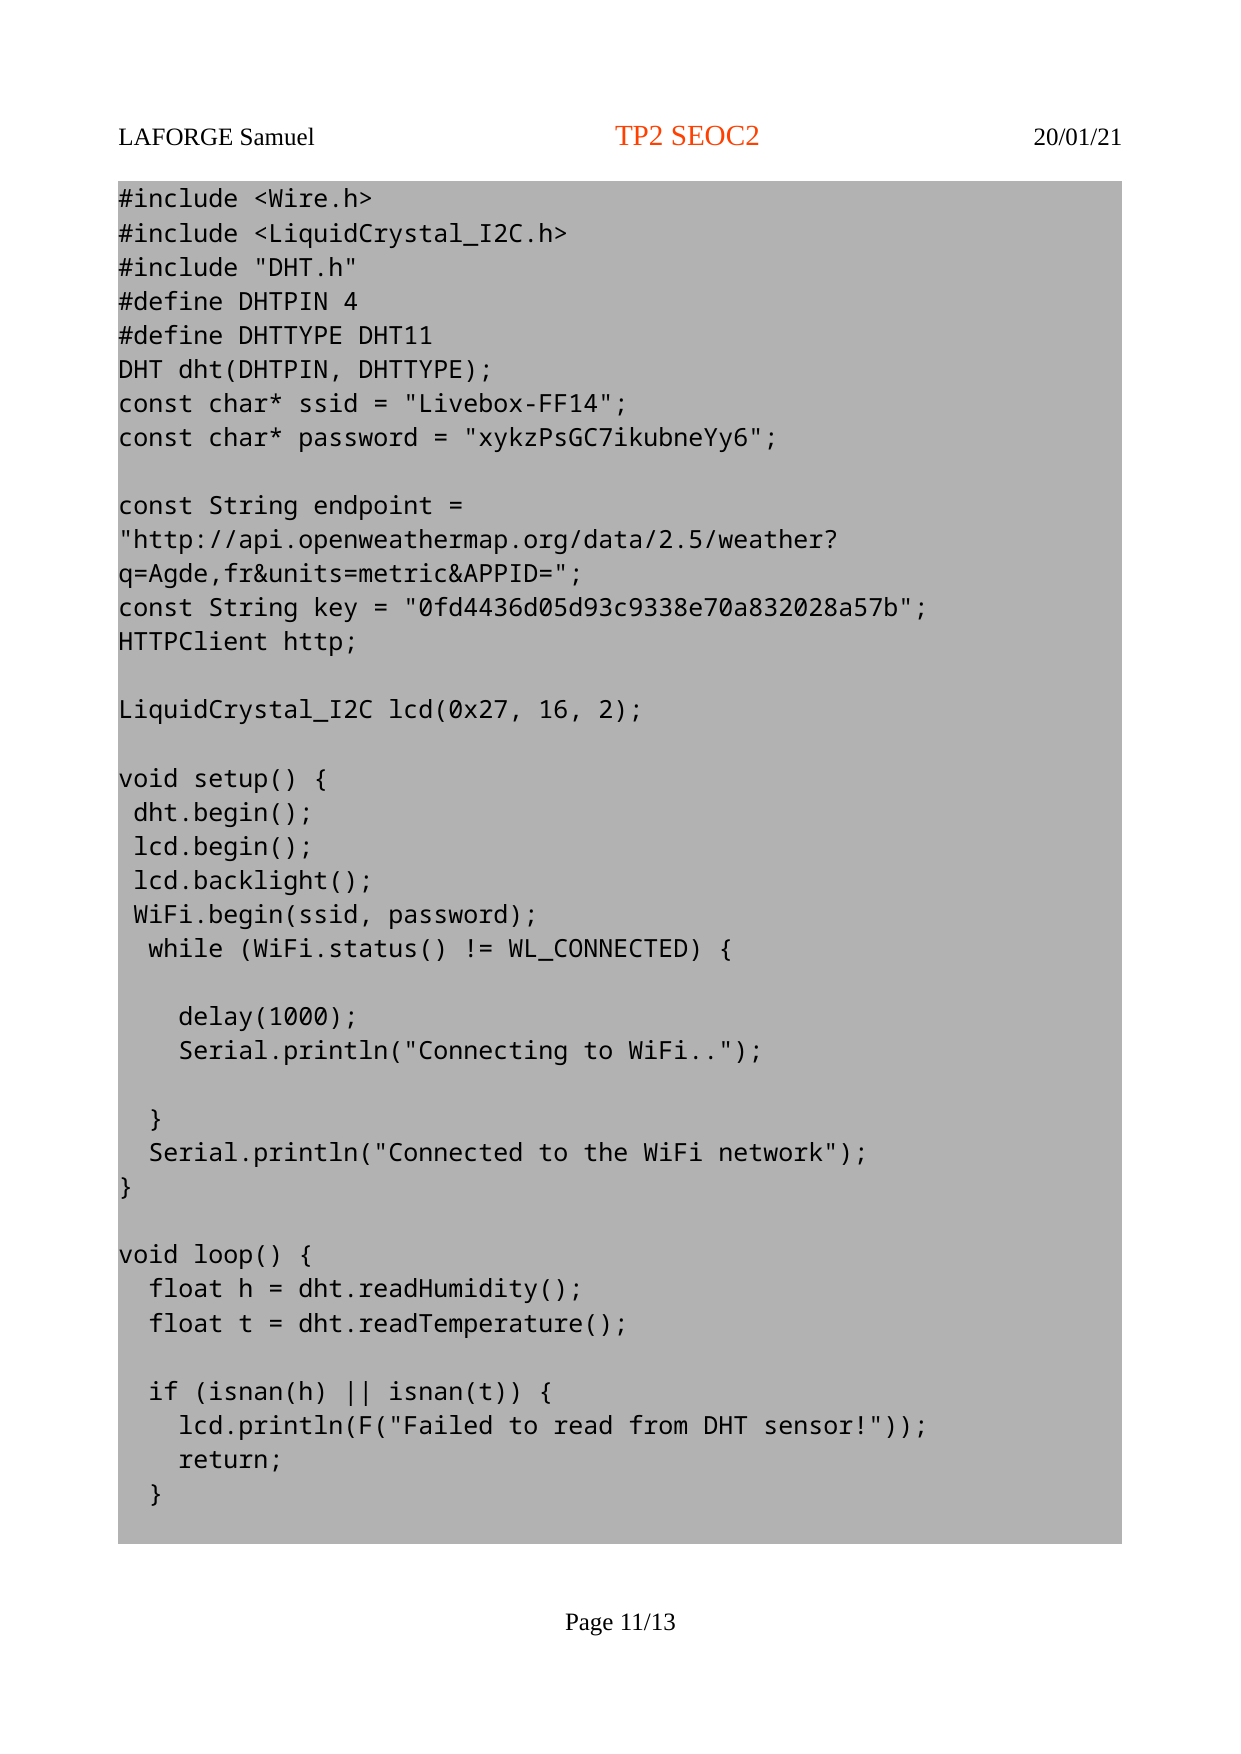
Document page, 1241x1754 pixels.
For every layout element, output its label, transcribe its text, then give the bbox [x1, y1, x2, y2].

text return; [118, 1441, 1122, 1476]
text Serial.println("Connected to the WiFi network"); [118, 1135, 1122, 1169]
text #define DHTTYPE DHT11 [118, 317, 1122, 351]
text #include <Wire.h> [118, 181, 1122, 215]
text float t = dht.readTemperature(); [118, 1305, 1122, 1339]
text void setup() { [118, 760, 1122, 794]
text delay(1000); [118, 999, 1122, 1033]
text dht.begin(); [118, 794, 1122, 828]
text DHT dht(DHTPIN, DHTTYPE); [118, 351, 1122, 386]
text } [118, 1169, 1122, 1203]
text } [118, 1101, 1122, 1135]
text #define DHTPIN 4 [118, 283, 1122, 317]
text lcd.backlight(); [118, 862, 1122, 896]
text #include "DHT.h" [118, 249, 1122, 283]
text const char* password = "xykzPsGC7ikubneYy6"; [118, 419, 1122, 454]
text } [118, 1476, 1122, 1509]
text lcd.println(F("Failed to read from DHT sensor!")); [118, 1407, 1122, 1441]
text #include <LiquidCrystal_I2C.h> [118, 215, 1122, 249]
text void loop() { [118, 1237, 1122, 1271]
text Serial.println("Connecting to WiFi.."); [118, 1033, 1122, 1067]
text while (WiFi.status() != WL_CONNECTED) { [118, 931, 1122, 964]
text lcd.begin(); [118, 828, 1122, 862]
text const String key = "0fd4436d05d93c9338e70a832028a57b"; [118, 590, 1122, 624]
text if (isnan(h) || isnan(t)) { [118, 1373, 1122, 1407]
text HTTPClient http; [118, 624, 1122, 658]
text LiquidCrystal_I2C lcd(0x27, 16, 2); [118, 692, 1122, 726]
text float h = dht.readHumidity(); [118, 1271, 1122, 1305]
text const char* ssid = "Livebox-FF14"; [118, 386, 1122, 419]
text WiFi.begin(ssid, password); [118, 896, 1122, 931]
text const String endpoint = "http://api.openweathermap.org/data/2.5/weather?q=Agde,fr&units=metric&APPID="; [118, 488, 1122, 590]
